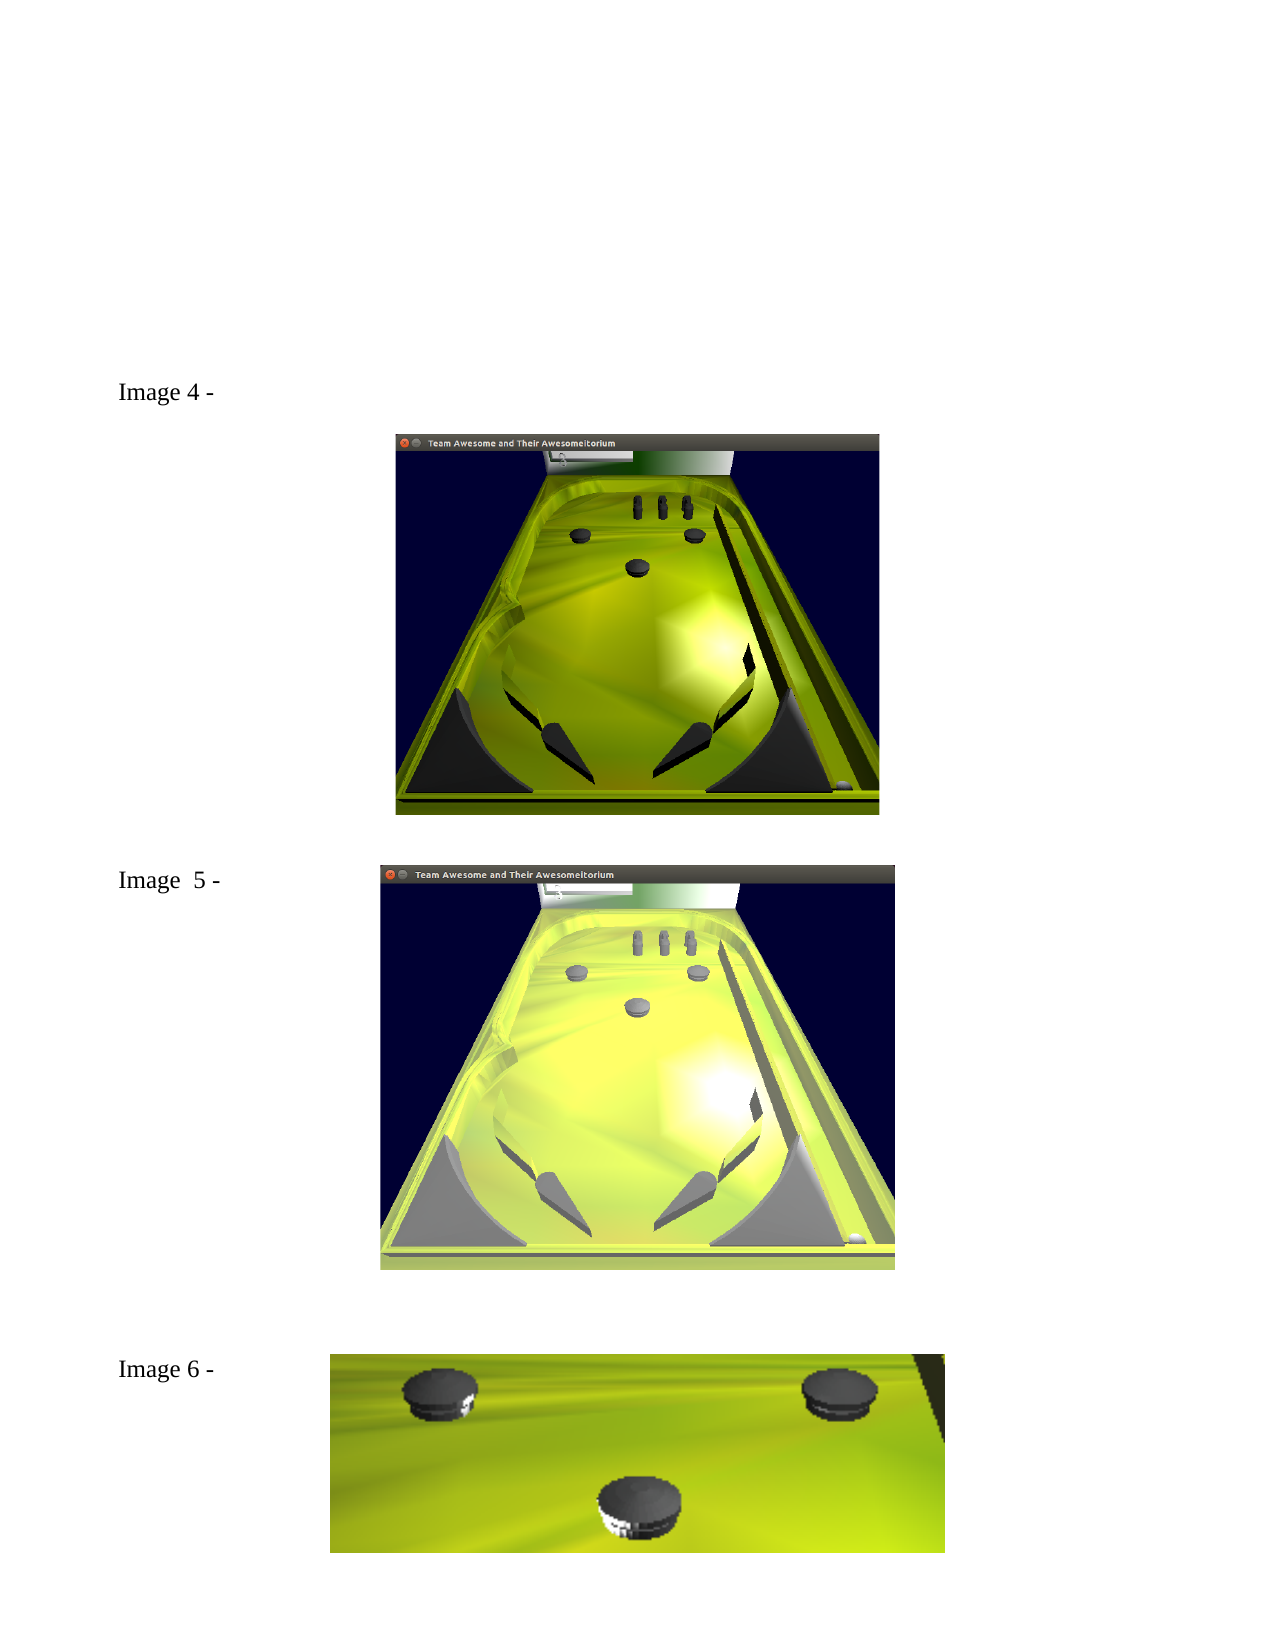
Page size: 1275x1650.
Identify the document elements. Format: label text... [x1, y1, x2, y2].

picture [380, 865, 895, 1270]
text Image 5 - [118, 866, 380, 894]
text [945, 1354, 1157, 1383]
text Image 6 - [118, 1354, 330, 1383]
picture [330, 1354, 945, 1553]
text Image 4 - [118, 377, 1157, 406]
picture [395, 434, 880, 815]
text [895, 866, 1157, 894]
